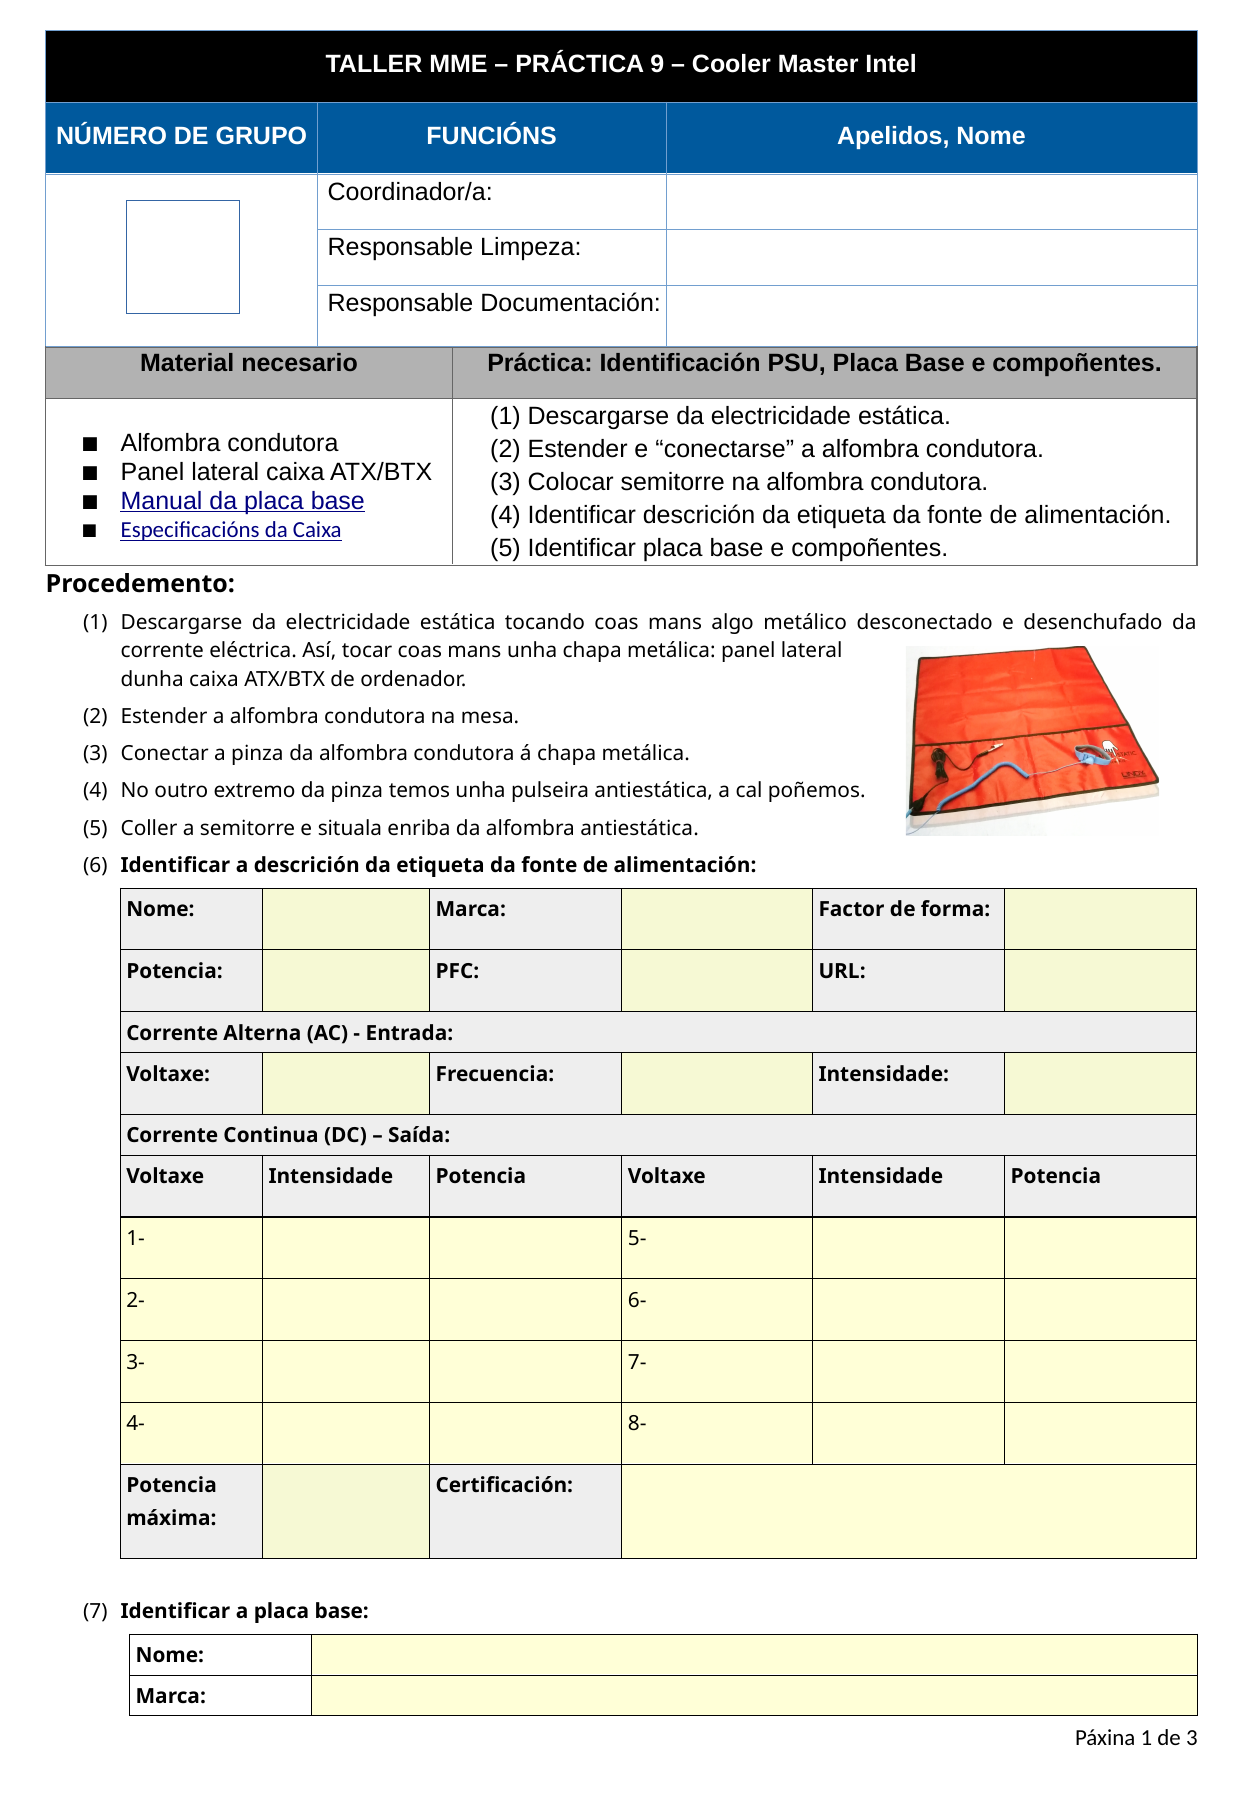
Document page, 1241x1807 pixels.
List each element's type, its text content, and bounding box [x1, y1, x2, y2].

table_cell [813, 1341, 1004, 1402]
table_cell Frecuencia: [430, 1053, 621, 1114]
table_cell [1005, 1341, 1196, 1402]
table_header Marca: [430, 889, 621, 949]
table_cell [263, 1279, 429, 1340]
table_cell 2- [121, 1279, 262, 1340]
table_cell FUNCIÓNS [318, 103, 666, 173]
table_cell PFC: [430, 950, 621, 1011]
table_cell 7- [622, 1341, 812, 1402]
table_cell 4- [121, 1403, 262, 1463]
table_cell [430, 1218, 621, 1278]
table_cell [1005, 950, 1196, 1011]
text Procedemento: [45, 566, 1197, 600]
table_cell [430, 1279, 621, 1340]
table_cell Coordinador/a: [318, 175, 666, 229]
picture [905, 646, 1160, 836]
table_cell [667, 286, 1197, 346]
table_cell Voltaxe [121, 1156, 262, 1216]
table_header Nome: [130, 1635, 311, 1674]
table_cell Potencia: [121, 950, 262, 1011]
table_cell [263, 1465, 429, 1558]
table_cell [1005, 1403, 1196, 1463]
table_cell [430, 1341, 621, 1402]
table_cell [1005, 1053, 1196, 1114]
list Conectar a pinza da alfombra condutora á chapa metálica. [83, 738, 905, 767]
table_header Nome: [121, 889, 262, 949]
table_cell 1- [121, 1218, 262, 1278]
table_cell Certificación: [430, 1465, 621, 1558]
table_cell [263, 1218, 429, 1278]
table_cell [667, 175, 1197, 229]
list Descargarse da electricidade estática tocando coas mans algo metálico desconectado e desenchufado da corrente eléctrica. Así, tocar coas mans unha chapa metálica: panel lateral [83, 607, 1197, 664]
table_cell [430, 1403, 621, 1463]
table_cell [263, 1403, 429, 1463]
table_header [263, 889, 429, 949]
table_header [312, 1635, 1197, 1674]
table_cell [263, 1341, 429, 1402]
table_cell Potencia máxima: [121, 1465, 262, 1558]
list Identificar a descrición da etiqueta da fonte de alimentación: [83, 850, 1197, 879]
table_header [622, 889, 812, 949]
table_cell Intensidade [263, 1156, 429, 1216]
table_cell [46, 175, 317, 346]
table_cell Responsable Limpeza: [318, 230, 666, 284]
table_cell [1005, 1279, 1196, 1340]
table_cell [622, 950, 812, 1011]
table_cell 3- [121, 1341, 262, 1402]
list Coller a semitorre e situala enriba da alfombra antiestática. [83, 813, 1197, 841]
table_cell Potencia [1005, 1156, 1196, 1216]
table_cell Corrente Alterna (AC) - Entrada: [121, 1012, 1196, 1052]
table_cell Corrente Continua (DC) – Saída: [121, 1115, 1196, 1155]
table_cell Voltaxe: [121, 1053, 262, 1114]
table_cell Alfombra condutora Panel lateral caixa ATX/BTX Manual da placa base Especificacións da Caixa [46, 399, 452, 564]
table_header Práctica: Identificación PSU, Placa Base e compoñentes. [453, 348, 1196, 398]
table_cell 8- [622, 1403, 812, 1463]
table_cell URL: [813, 950, 1004, 1011]
table_header Material necesario [46, 348, 452, 398]
table_cell Marca: [130, 1676, 311, 1715]
table_cell [622, 1465, 1196, 1558]
table_cell NÚMERO DE GRUPO [46, 103, 317, 173]
table_cell [622, 1053, 812, 1114]
table_cell Descargarse da electricidade estática. Estender e “conectarse” a alfombra condutora. Colocar semitorre na alfombra condutora. Identificar descrición da etiqueta da fonte de alimentación. Identificar placa base e compoñentes. [453, 399, 1196, 564]
table_cell 6- [622, 1279, 812, 1340]
table_cell Intensidade [813, 1156, 1004, 1216]
table_cell 5- [622, 1218, 812, 1278]
table_header TALLER MME – PRÁCTICA 9 – Cooler Master Intel [46, 31, 1197, 102]
list [1160, 701, 1197, 729]
table_header [1005, 889, 1196, 949]
list Estender a alfombra condutora na mesa. [83, 701, 905, 729]
table_cell [263, 950, 429, 1011]
table_cell Intensidade: [813, 1053, 1004, 1114]
table_cell [667, 230, 1197, 284]
table_cell [813, 1279, 1004, 1340]
table_cell [263, 1053, 429, 1114]
table_cell Responsable Documentación: [318, 286, 666, 346]
list Identificar a placa base: [83, 1596, 1197, 1625]
table_cell [312, 1676, 1197, 1715]
table_header Factor de forma: [813, 889, 1004, 949]
list No outro extremo da pinza temos unha pulseira antiestática, a cal poñemos. [83, 776, 905, 804]
table_cell Voltaxe [622, 1156, 812, 1216]
table_cell [813, 1218, 1004, 1278]
table_cell [813, 1403, 1004, 1463]
table_cell [1005, 1218, 1196, 1278]
list [1160, 664, 1197, 692]
list dunha caixa ATX/BTX de ordenador. [83, 664, 905, 692]
table_cell Potencia [430, 1156, 621, 1216]
table_cell Apelidos, Nome [667, 103, 1197, 173]
